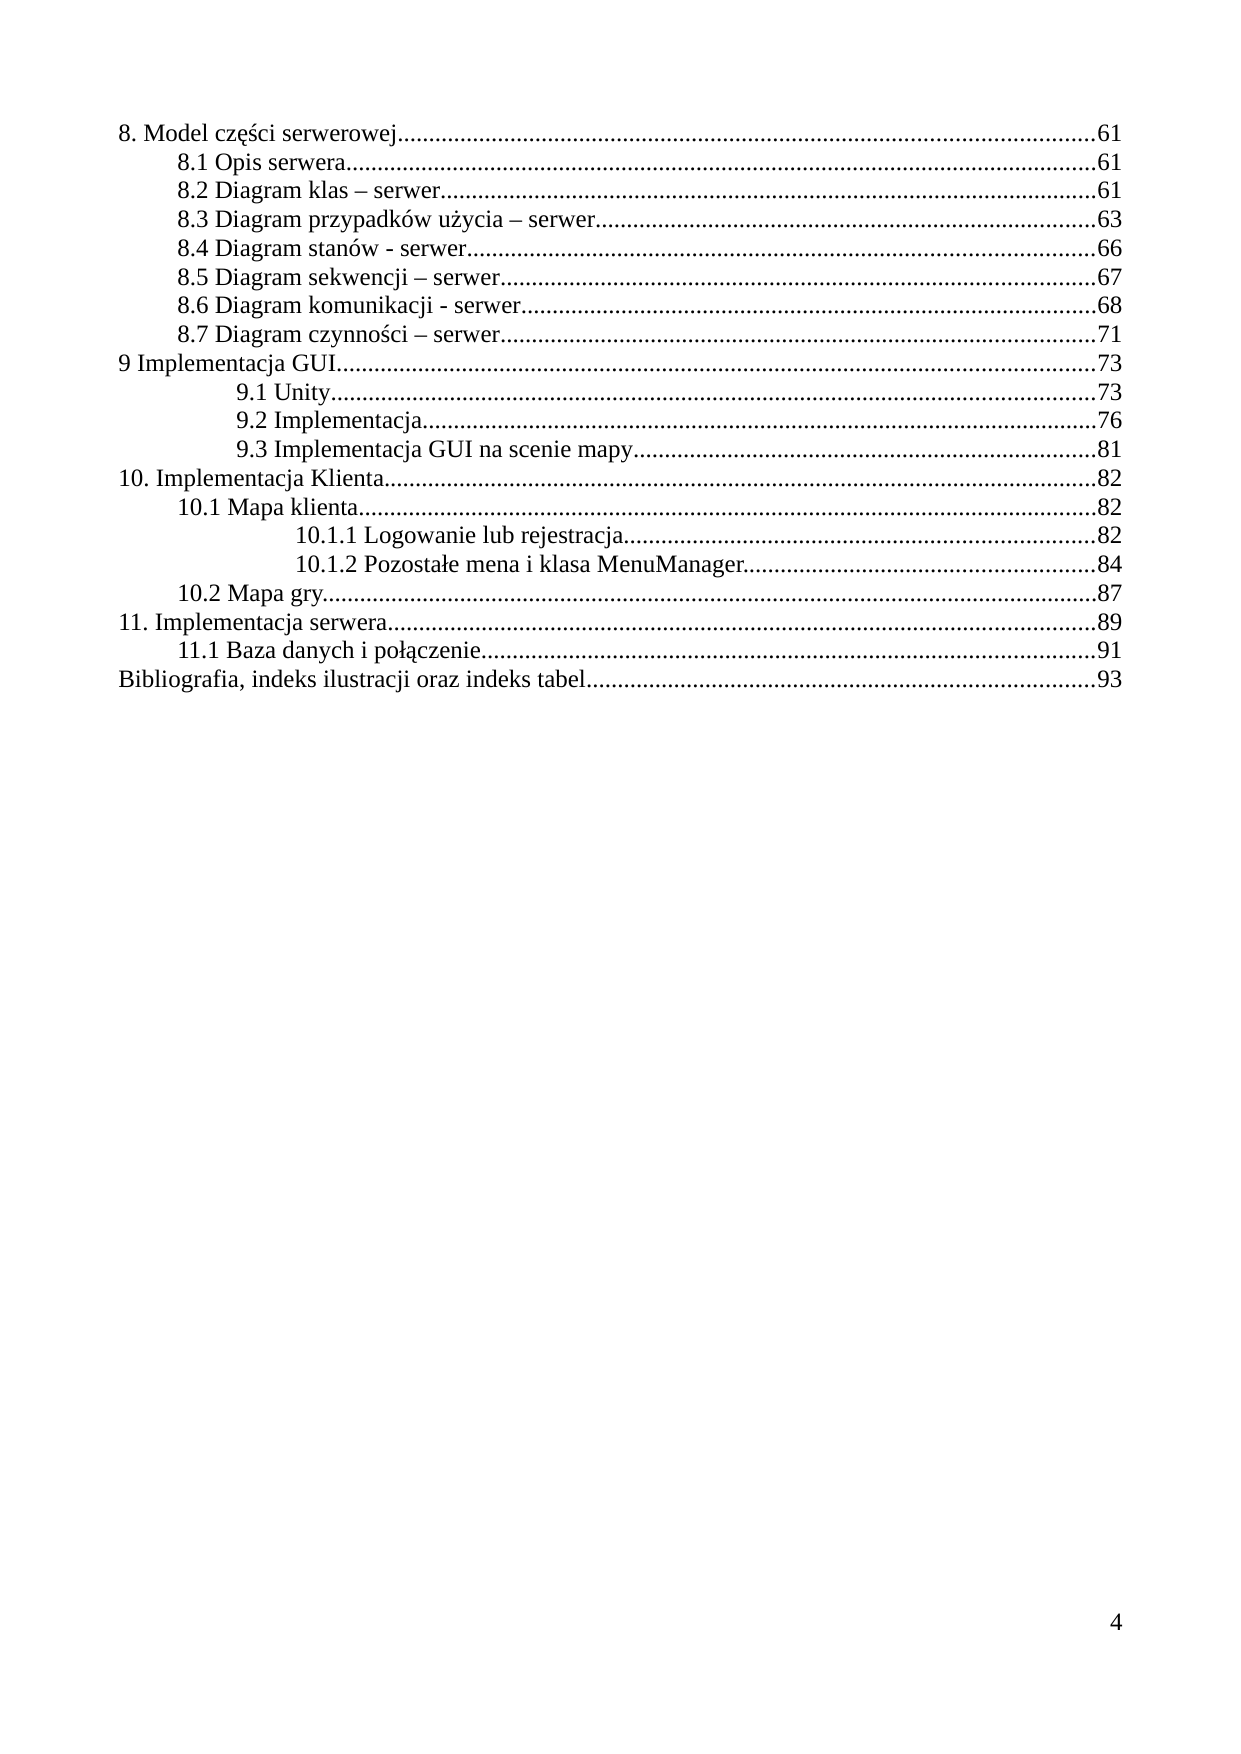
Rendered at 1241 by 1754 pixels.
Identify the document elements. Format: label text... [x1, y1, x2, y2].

text 8.3 Diagram przypadków użycia – serwer 63 [177, 204, 1122, 233]
text 8.6 Diagram komunikacji - serwer 68 [177, 291, 1122, 319]
text 8. Model części serwerowej 61 [118, 118, 1122, 147]
text 9.2 Implementacja 76 [236, 406, 1122, 434]
text 8.1 Opis serwera 61 [177, 147, 1122, 176]
text 8.5 Diagram sekwencji – serwer 67 [177, 262, 1122, 291]
text 10.1.2 Pozostałe mena i klasa MenuManager. 84 [295, 549, 1122, 578]
text 11.1 Baza danych i połączenie. 91 [177, 636, 1122, 664]
text 10. Implementacja Klienta. 82 [118, 463, 1122, 492]
text 9.1 Unity 73 [236, 377, 1122, 406]
text Bibliografia, indeks ilustracji oraz indeks tabel 93 [118, 664, 1122, 693]
text 8.4 Diagram stanów - serwer 66 [177, 233, 1122, 262]
text 8.2 Diagram klas – serwer 61 [177, 176, 1122, 204]
text 10.1 Mapa klienta. 82 [177, 492, 1122, 521]
text 11. Implementacja serwera 89 [118, 607, 1122, 636]
text 9.3 Implementacja GUI na scenie mapy 81 [236, 434, 1122, 463]
text 9 Implementacja GUI. 73 [118, 348, 1122, 377]
text 10.1.1 Logowanie lub rejestracja. 82 [295, 521, 1122, 549]
text 10.2 Mapa gry. 87 [177, 578, 1122, 607]
text 8.7 Diagram czynności – serwer 71 [177, 319, 1122, 348]
